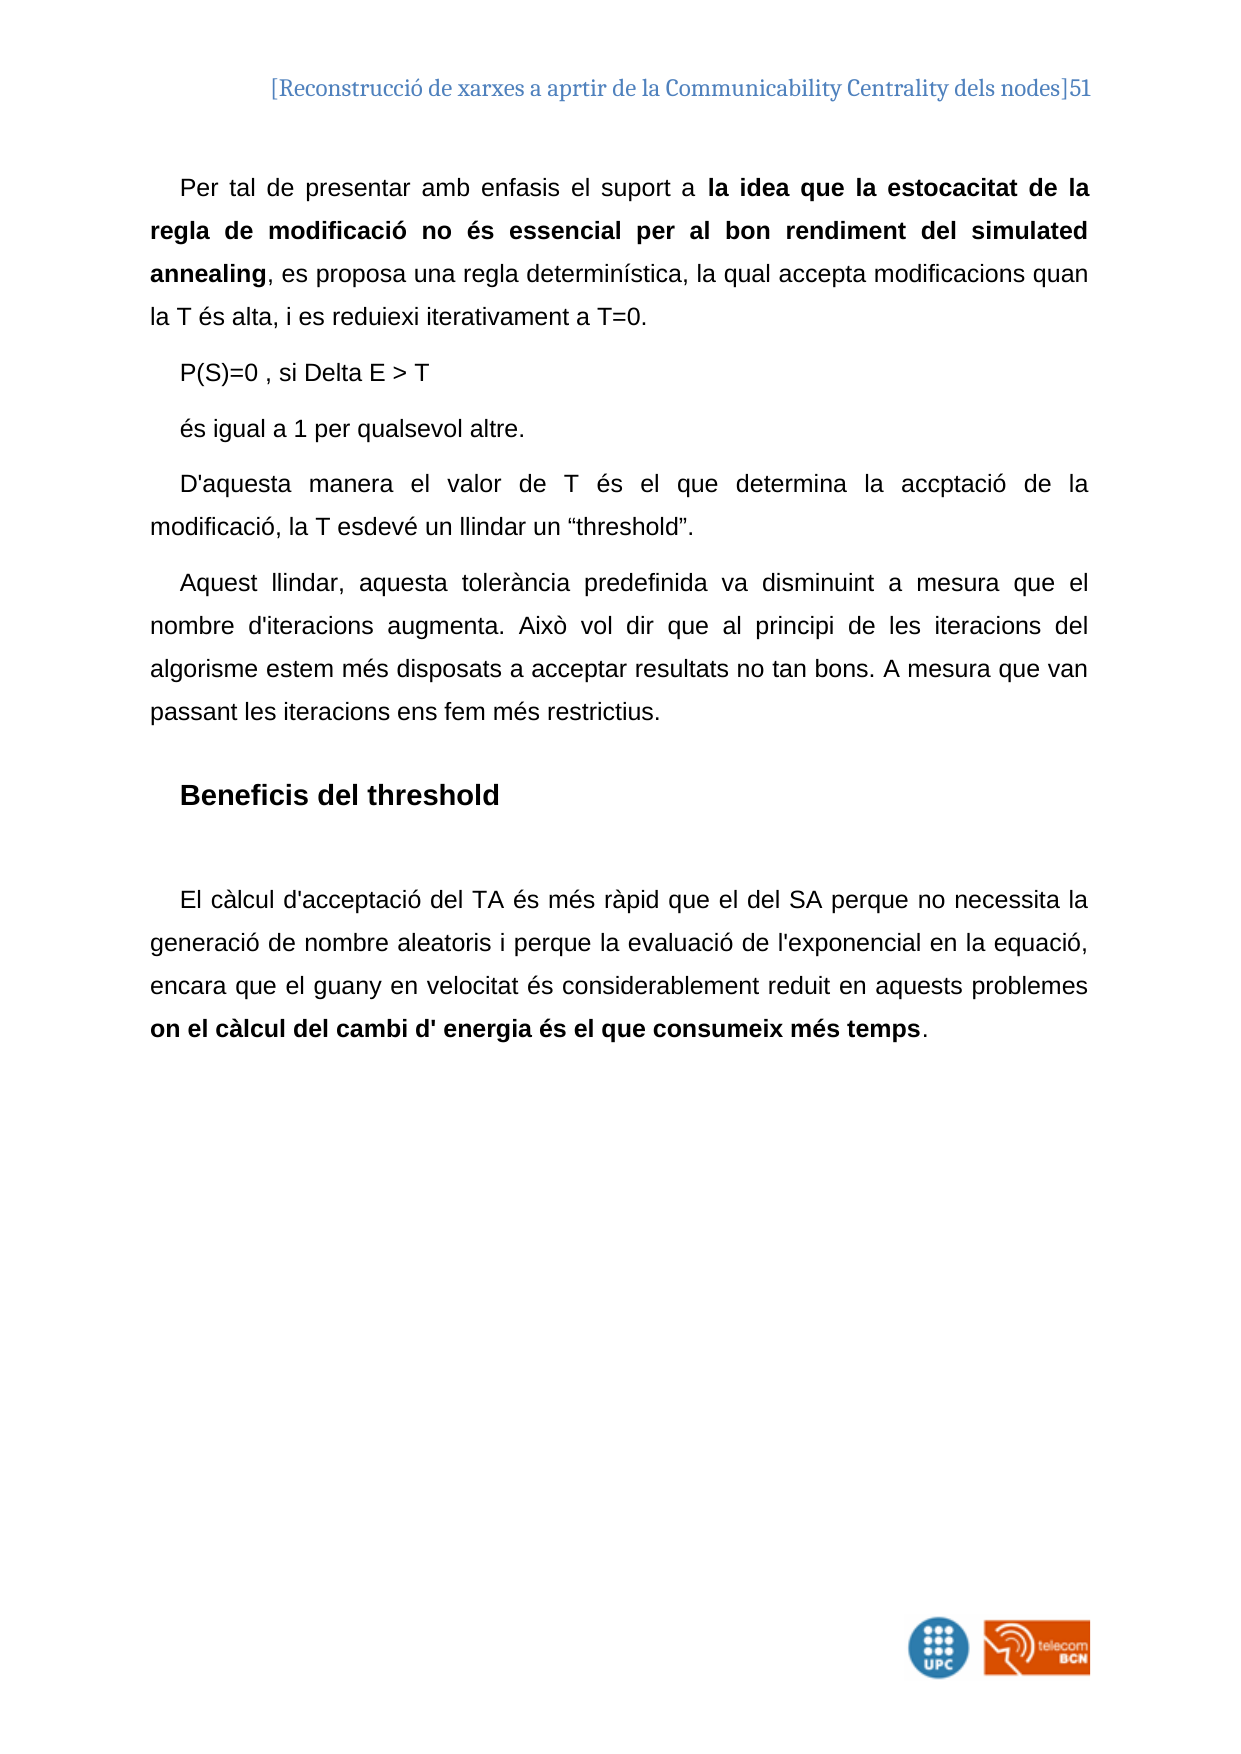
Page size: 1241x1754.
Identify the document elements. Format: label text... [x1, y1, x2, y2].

subtitle Beneficis del threshold [150, 778, 1090, 811]
text P(S)=0 , si Delta E > T [150, 358, 1090, 387]
text D'aquesta manera el valor de T és el que determina la accptació de la modificació, la T esdevé un llindar un “threshold”. [150, 469, 1090, 541]
text Per tal de presentar amb enfasis el suport a la idea que la estocacitat de la regla de modificació no és essencial per al bon rendiment del simulated annealing, es proposa una regla determinística, la qual accepta modificacions quan la T és alta, i es reduiexi iterativament a T=0. [150, 173, 1090, 331]
picture [904, 1614, 1091, 1681]
text és igual a 1 per qualsevol altre. [150, 413, 1090, 442]
text El càlcul d'acceptació del TA és més ràpid que el del SA perque no necessita la generació de nombre aleatoris i perque la evaluació de l'exponencial en la equació, encara que el guany en velocitat és considerablement reduit en aquests problemes on el càlcul del cambi d' energia és el que consumeix més temps. [150, 884, 1090, 1043]
text Aquest llindar, aquesta tolerància predefinida va disminuint a mesura que el nombre d'iteracions augmenta. Això vol dir que al principi de les iteracions del algorisme estem més disposats a acceptar resultats no tan bons. A mesura que van passant les iteracions ens fem més restrictius. [150, 568, 1090, 726]
